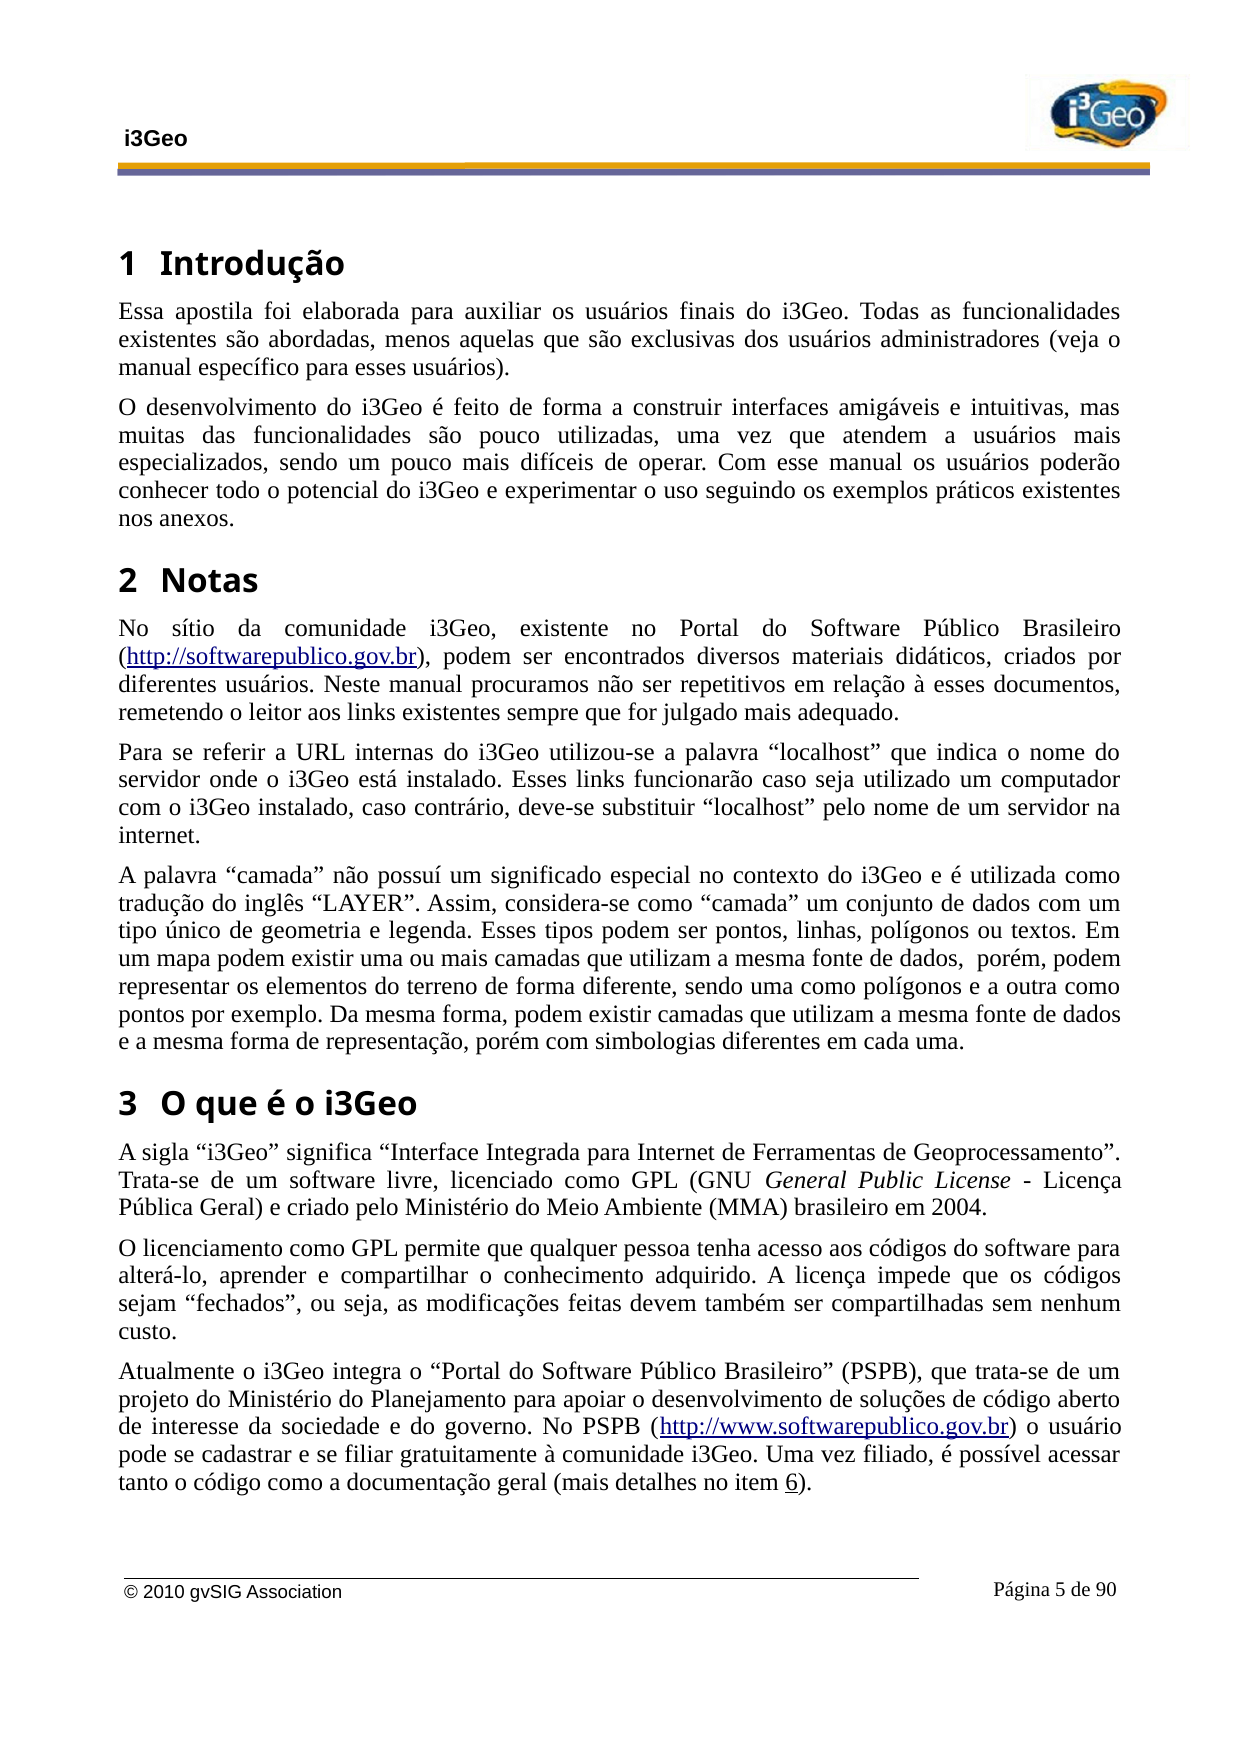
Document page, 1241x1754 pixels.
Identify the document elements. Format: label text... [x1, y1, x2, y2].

text A sigla “i3Geo” significa “Interface Integrada para Internet de Ferramentas de Geoprocessamento”. Trata-se de um software livre, licenciado como GPL (GNU General Public License - Licença Pública Geral) e criado pelo Ministério do Meio Ambiente (MMA) brasileiro em 2004. [118, 1138, 1122, 1221]
text No sítio da comunidade i3Geo, existente no Portal do Software Público Brasileiro (http://softwarepublico.gov.br), podem ser encontrados diversos materiais didáticos, criados por diferentes usuários. Neste manual procuramos não ser repetitivos em relação à esses documentos, remetendo o leitor aos links existentes sempre que for julgado mais adequado. [118, 614, 1122, 725]
picture [1025, 74, 1191, 151]
text O licenciamento como GPL permite que qualquer pessoa tenha acesso aos códigos do software para alterá-lo, aprender e compartilhar o conhecimento adquirido. A licença impede que os códigos sejam “fechados”, ou seja, as modificações feitas devem também ser compartilhadas sem nenhum custo. [118, 1234, 1122, 1344]
text A palavra “camada” não possuí um significado especial no contexto do i3Geo e é utilizada como tradução do inglês “LAYER”. Assim, considera-se como “camada” um conjunto de dados com um tipo único de geometria e legenda. Esses tipos podem ser pontos, linhas, polígonos ou textos. Em um mapa podem existir uma ou mais camadas que utilizam a mesma fonte de dados, porém, podem representar os elementos do terreno de forma diferente, sendo uma como polígonos e a outra como pontos por exemplo. Da mesma forma, podem existir camadas que utilizam a mesma fonte de dados e a mesma forma de representação, porém com simbologias diferentes em cada uma. [118, 861, 1122, 1055]
text O desenvolvimento do i3Geo é feito de forma a construir interfaces amigáveis e intuitivas, mas muitas das funcionalidades são pouco utilizadas, uma vez que atendem a usuários mais especializados, sendo um pouco mais difíceis de operar. Com esse manual os usuários poderão conhecer todo o potencial do i3Geo e experimentar o uso seguindo os exemplos práticos existentes nos anexos. [118, 393, 1122, 532]
subtitle Introdução [118, 239, 1122, 285]
text Atualmente o i3Geo integra o “Portal do Software Público Brasileiro” (PSPB), que trata-se de um projeto do Ministério do Planejamento para apoiar o desenvolvimento de soluções de código aberto de interesse da sociedade e do governo. No PSPB (http://www.softwarepublico.gov.br) o usuário pode se cadastrar e se filiar gratuitamente à comunidade i3Geo. Uma vez filiado, é possível acessar tanto o código como a documentação geral (mais detalhes no item 6). [118, 1357, 1122, 1496]
subtitle Notas [118, 557, 1122, 602]
subtitle O que é o i3Geo [118, 1080, 1122, 1126]
text Para se referir a URL internas do i3Geo utilizou-se a palavra “localhost” que indica o nome do servidor onde o i3Geo está instalado. Esses links funcionarão caso seja utilizado um computador com o i3Geo instalado, caso contrário, deve-se substituir “localhost” pelo nome de um servidor na internet. [118, 738, 1122, 849]
text Essa apostila foi elaborada para auxiliar os usuários finais do i3Geo. Todas as funcionalidades existentes são abordadas, menos aquelas que são exclusivas dos usuários administradores (veja o manual específico para esses usuários). [118, 297, 1122, 381]
